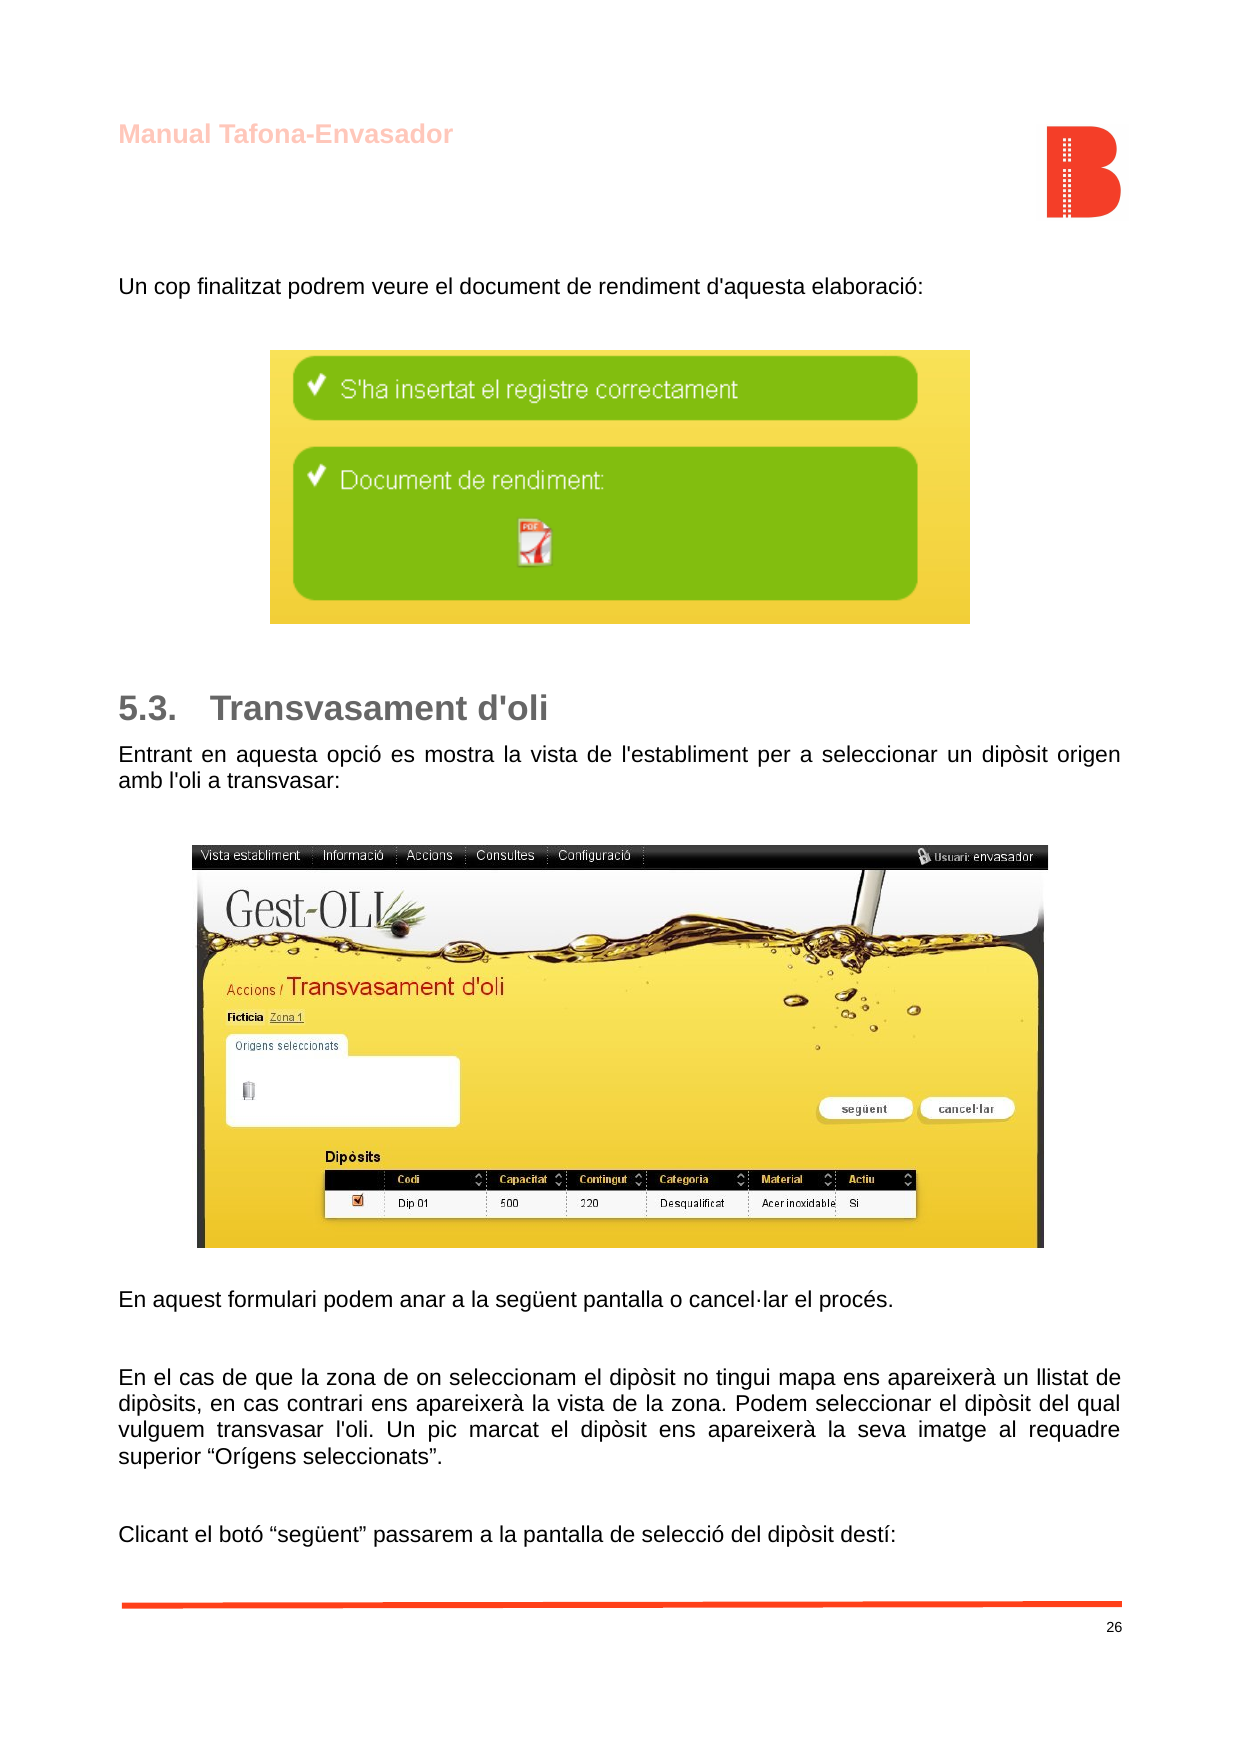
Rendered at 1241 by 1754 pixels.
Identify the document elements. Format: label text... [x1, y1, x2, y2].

text Clicant el botó “següent” passarem a la pantalla de selecció del dipòsit destí: [118, 1521, 1122, 1547]
picture [270, 350, 970, 624]
subtitle Transvasament d'oli [118, 688, 1122, 728]
text En el cas de que la zona de on seleccionam el dipòsit no tingui mapa ens apareixerà un llistat de dipòsits, en cas contrari ens apareixerà la vista de la zona. Podem seleccionar el dipòsit del qual vulguem transvasar l'oli. Un pic marcat el dipòsit ens apareixerà la seva imatge al requadre superior “Orígens seleccionats”. [118, 1364, 1122, 1469]
text En aquest formulari podem anar a la següent pantalla o cancel·lar el procés. [118, 1286, 1122, 1312]
picture [192, 845, 1049, 1248]
text Entrant en aquesta opció es mostra la vista de l'establiment per a seleccionar un dipòsit origen amb l'oli a transvasar: [118, 741, 1122, 793]
picture [1036, 124, 1130, 221]
text Un cop finalitzat podrem veure el document de rendiment d'aquesta elaboració: [118, 273, 1122, 299]
